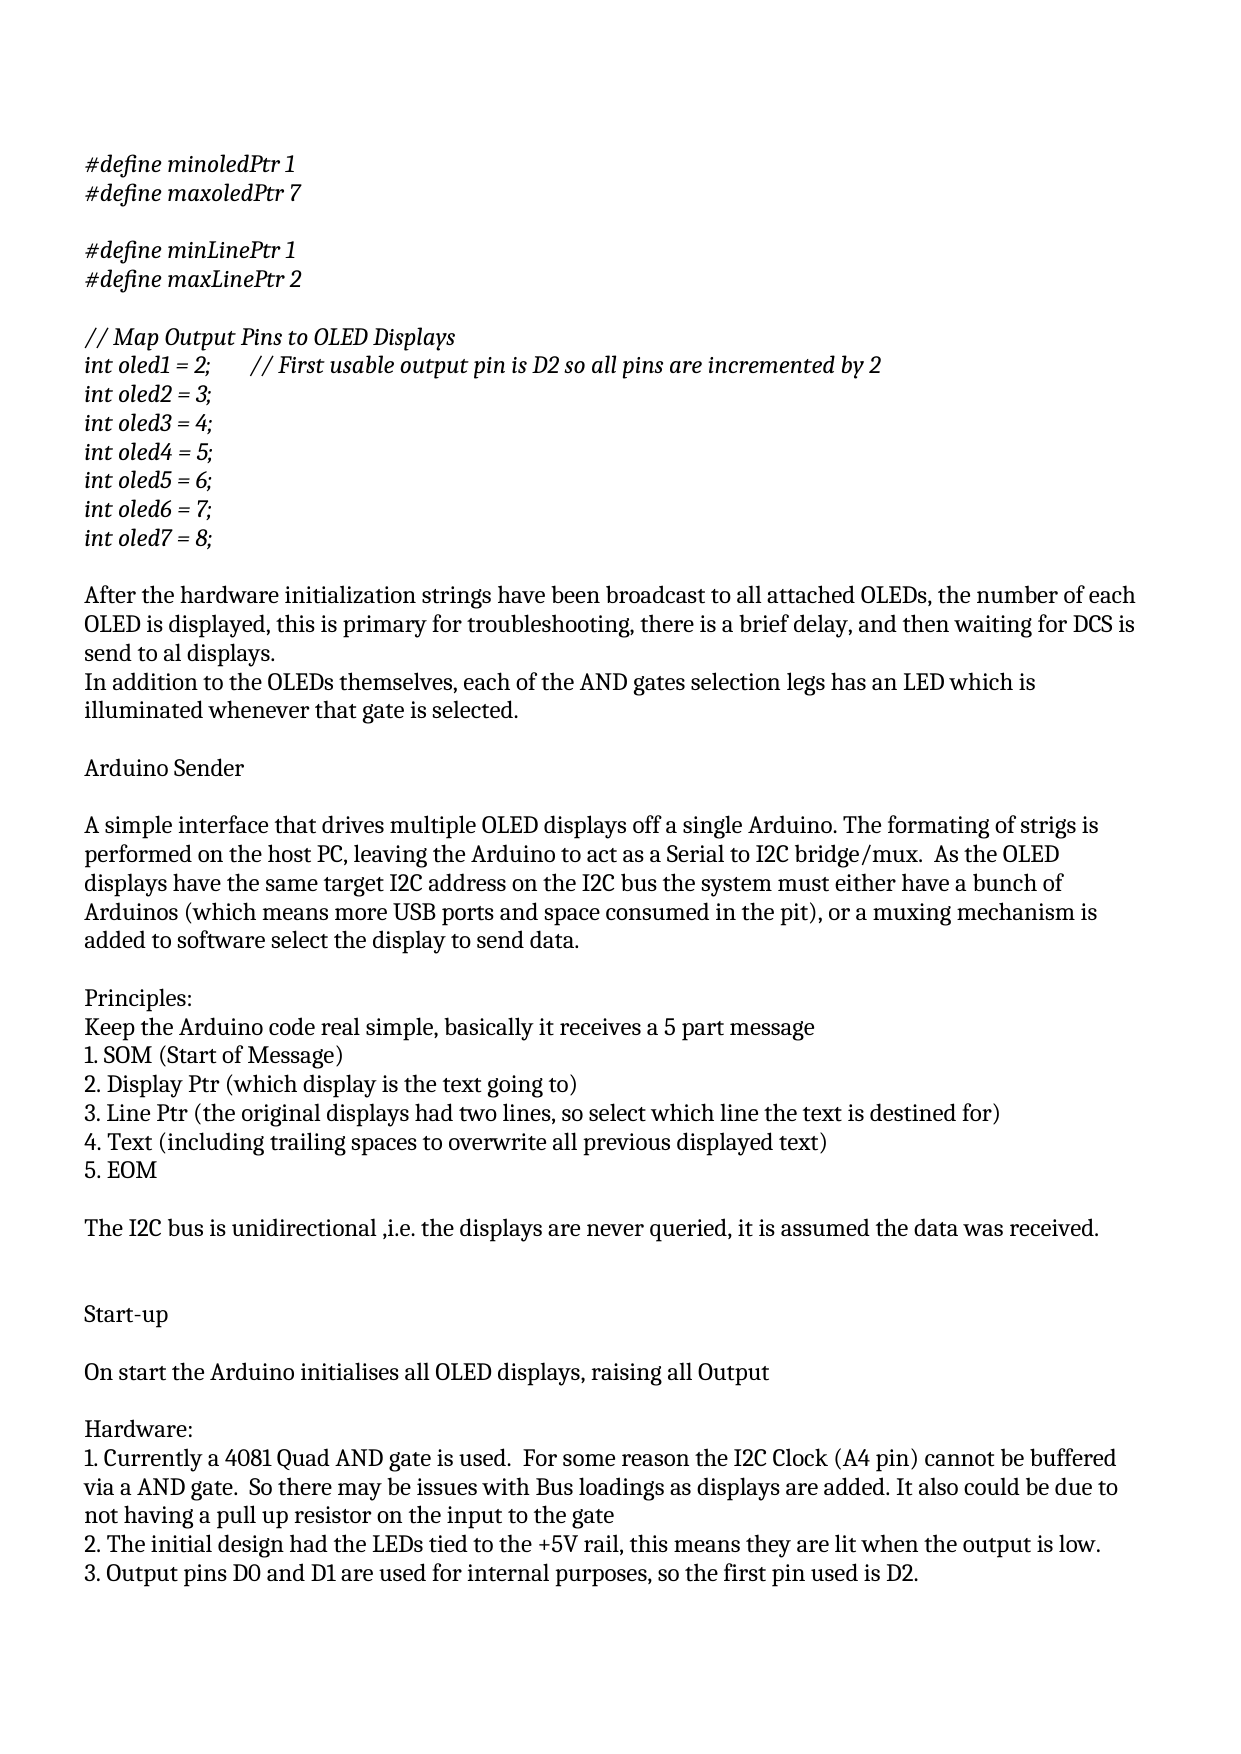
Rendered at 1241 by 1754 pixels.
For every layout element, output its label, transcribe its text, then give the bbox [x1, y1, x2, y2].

text 1. Currently a 4081 Quad AND gate is used. For some reason the I2C Clock (A4 pin) cannot be buffered via a AND gate. So there may be issues with Bus loadings as displays are added. It also could be due to not having a pull up resistor on the input to the gate [84, 1444, 1148, 1530]
text #define minLinePtr 1 [84, 236, 1148, 265]
text Principles: [84, 984, 1148, 1012]
text int oled7 = 8; [84, 524, 1148, 552]
text Keep the Arduino code real simple, basically it receives a 5 part message [84, 1012, 1148, 1041]
text In addition to the OLEDs themselves, each of the AND gates selection legs has an LED which is illuminated whenever that gate is selected. [84, 667, 1148, 725]
text The I2C bus is unidirectional ,i.e. the displays are never queried, it is assumed the data was received. [84, 1214, 1148, 1242]
text int oled1 = 2; // First usable output pin is D2 so all pins are incremented by 2 [84, 351, 1148, 380]
text 4. Text (including trailing spaces to overwrite all previous displayed text) [84, 1127, 1148, 1156]
text #define maxoledPtr 7 [84, 179, 1148, 207]
text Hardware: [84, 1415, 1148, 1444]
text #define minoledPtr 1 [84, 150, 1148, 179]
text int oled3 = 4; [84, 409, 1148, 437]
text // Map Output Pins to OLED Displays [84, 322, 1148, 351]
text int oled2 = 3; [84, 380, 1148, 409]
text 2. Display Ptr (which display is the text going to) [84, 1070, 1148, 1099]
text A simple interface that drives multiple OLED displays off a single Arduino. The formating of strigs is performed on the host PC, leaving the Arduino to act as a Serial to I2C bridge/mux. As the OLED displays have the same target I2C address on the I2C bus the system must either have a bunch of Arduinos (which means more USB ports and space consumed in the pit), or a muxing mechanism is added to software select the display to send data. [84, 811, 1148, 955]
text 1. SOM (Start of Message) [84, 1041, 1148, 1070]
text Start-up [84, 1300, 1148, 1329]
text 3. Line Ptr (the original displays had two lines, so select which line the text is destined for) [84, 1099, 1148, 1127]
text int oled5 = 6; [84, 466, 1148, 495]
text 3. Output pins D0 and D1 are used for internal purposes, so the first pin used is D2. [84, 1559, 1148, 1587]
text After the hardware initialization strings have been broadcast to all attached OLEDs, the number of each OLED is displayed, this is primary for troubleshooting, there is a brief delay, and then waiting for DCS is send to al displays. [84, 581, 1148, 667]
text 5. EOM [84, 1156, 1148, 1185]
text Arduino Sender [84, 754, 1148, 782]
text On start the Arduino initialises all OLED displays, raising all Output [84, 1357, 1148, 1386]
text #define maxLinePtr 2 [84, 265, 1148, 294]
text 2. The initial design had the LEDs tied to the +5V rail, this means they are lit when the output is low. [84, 1530, 1148, 1559]
text int oled6 = 7; [84, 495, 1148, 524]
text int oled4 = 5; [84, 437, 1148, 466]
